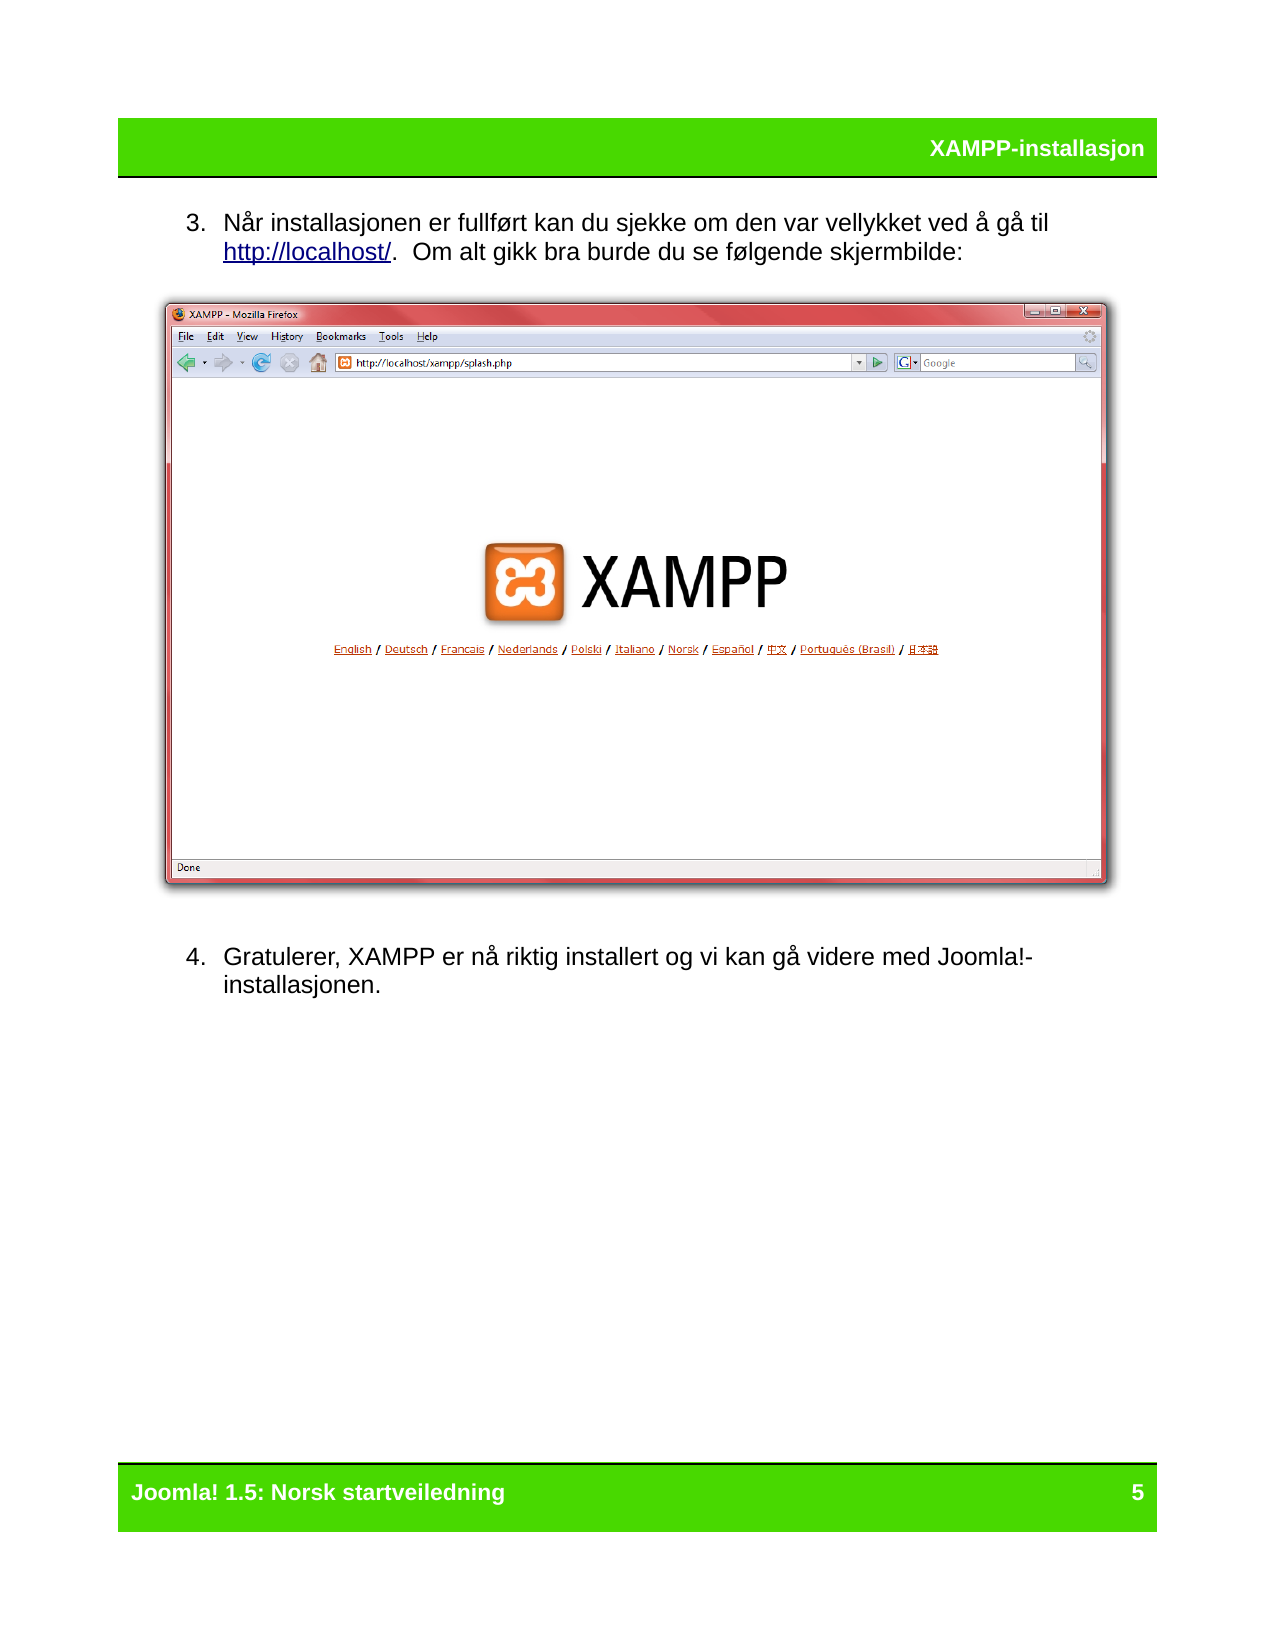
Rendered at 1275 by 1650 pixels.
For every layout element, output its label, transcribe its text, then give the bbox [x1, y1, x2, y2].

list Når installasjonen er fullført kan du sjekke om den var vellykket ved å gå til http://localhost/. Om alt gikk bra burde du se følgende skjermbilde: [186, 208, 1157, 265]
list Gratulerer, XAMPP er nå riktig installert og vi kan gå videre med Joomla!-installasjonen. [186, 941, 1157, 999]
picture [153, 291, 1122, 899]
